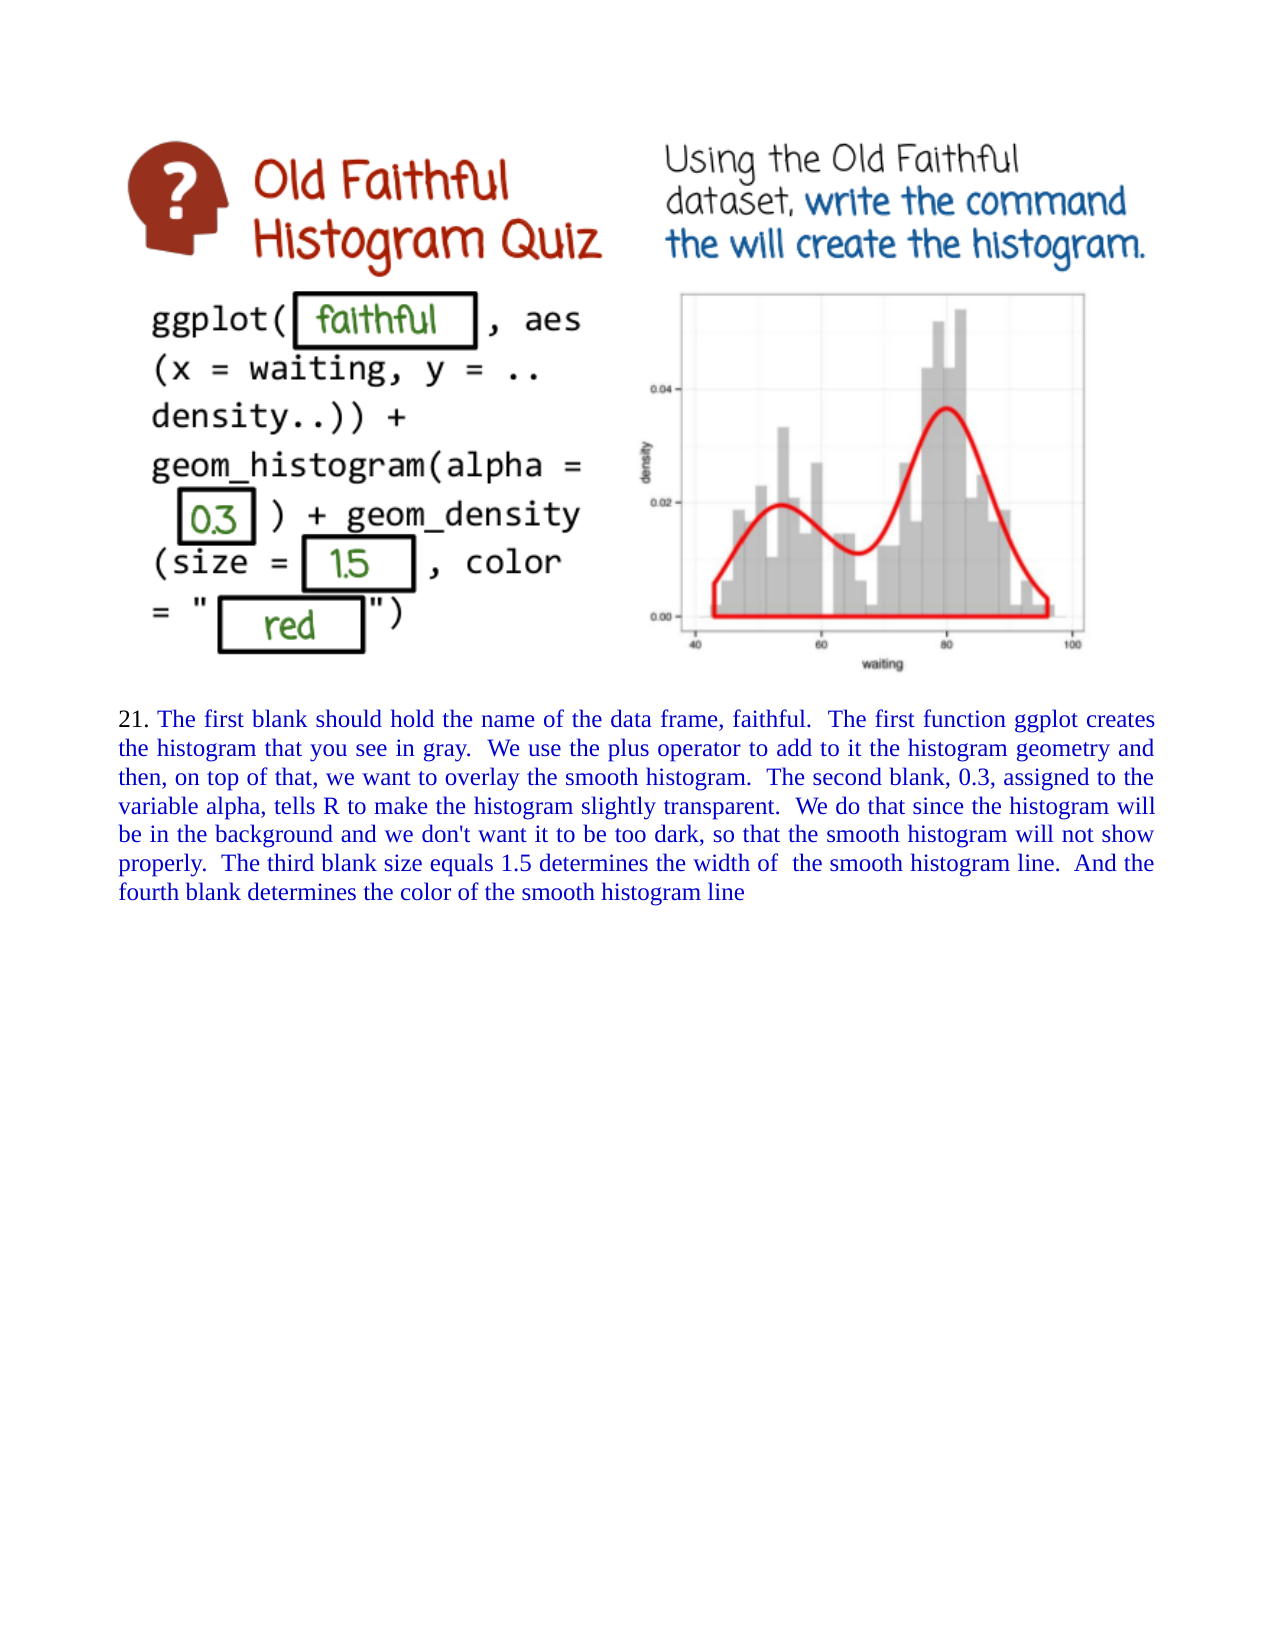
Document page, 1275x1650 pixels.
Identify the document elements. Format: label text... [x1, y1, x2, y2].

picture [118, 118, 1157, 676]
text 21. The first blank should hold the name of the data frame, faithful. The first function ggplot creates the histogram that you see in gray. We use the plus operator to add to it the histogram geometry and then, on top of that, we want to overlay the smooth histogram. The second blank, 0.3, assigned to the variable alpha, tells R to make the histogram slightly transparent. We do that since the histogram will be in the background and we don't want it to be too dark, so that the smooth histogram will not show properly. The third blank size equals 1.5 determines the width of the smooth histogram line. And the fourth blank determines the color of the smooth histogram line [118, 704, 1157, 906]
